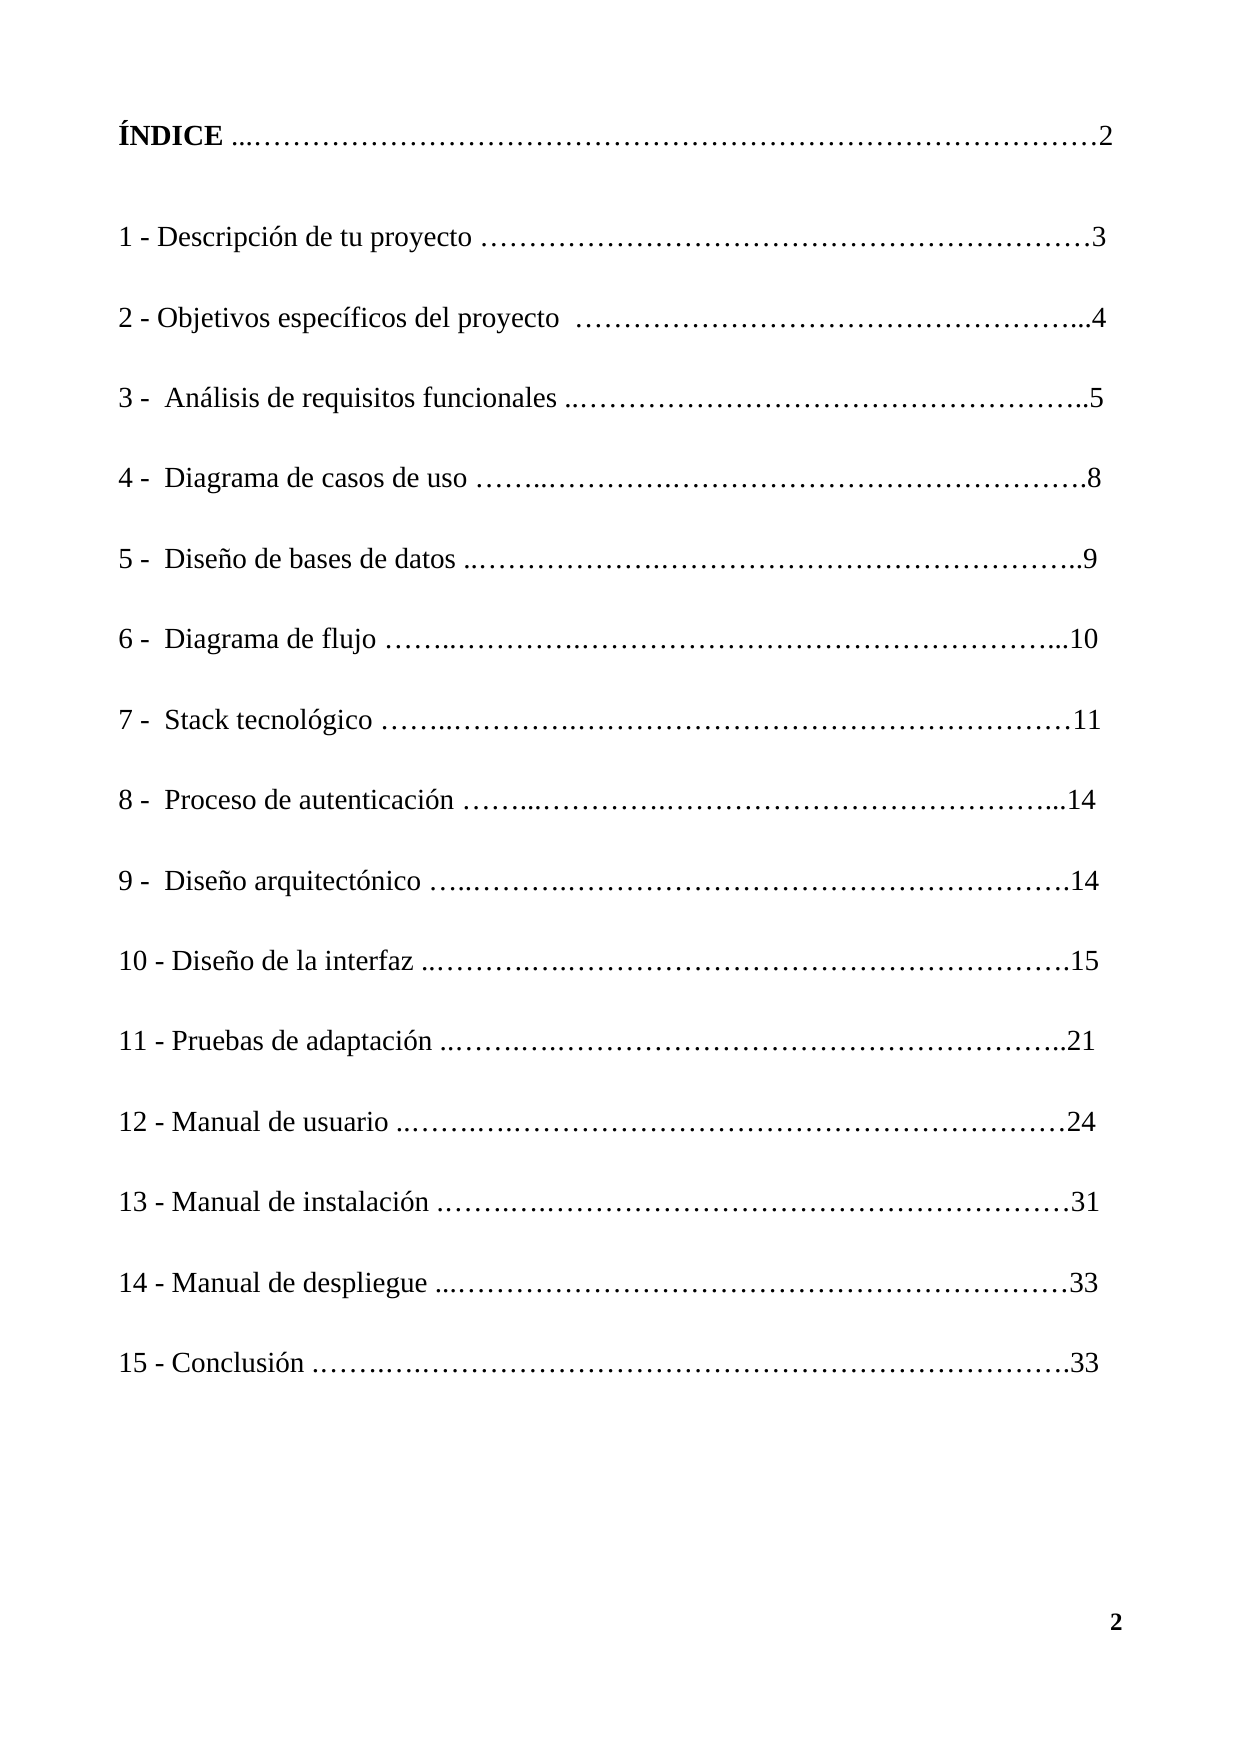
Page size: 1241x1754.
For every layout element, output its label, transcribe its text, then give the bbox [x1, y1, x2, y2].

text 9 - Diseño arquitectónico …..……….…………………………………………….14 [118, 863, 1122, 896]
text 6 - Diagrama de flujo ……..………….…………………………………………...10 [118, 621, 1122, 655]
text 1 - Descripción de tu proyecto ………………………………………………………3 [118, 219, 1122, 253]
text 3 - Análisis de requisitos funcionales ..……………………………………………..5 [118, 380, 1122, 414]
text 10 - Diseño de la interfaz ..……….….…………………………………………….15 [118, 943, 1122, 977]
text 11 - Pruebas de adaptación ..…….….……………………………………………..21 [118, 1023, 1122, 1057]
text 7 - Stack tecnológico ……..………….……………………………………………11 [118, 702, 1122, 735]
text 15 - Conclusión .…….….………………………………………………………….33 [118, 1345, 1122, 1379]
text 5 - Diseño de bases de datos ..……………….……………………………………..9 [118, 541, 1122, 574]
text 14 - Manual de despliegue ...………………………………………………………33 [118, 1265, 1122, 1298]
text 12 - Manual de usuario ..…….….…………………………………………………24 [118, 1104, 1122, 1137]
text 13 - Manual de instalación .…….….………………………………………………31 [118, 1184, 1122, 1218]
text 2 - Objetivos específicos del proyecto ……………………………………………...4 [118, 300, 1122, 333]
text 4 - Diagrama de casos de uso ……..………….…………………………………….8 [118, 461, 1122, 494]
text ÍNDICE ...……………………………………………………………………………2 [118, 118, 1122, 152]
text 8 - Proceso de autenticación ……...………….…………………………………...14 [118, 782, 1122, 816]
